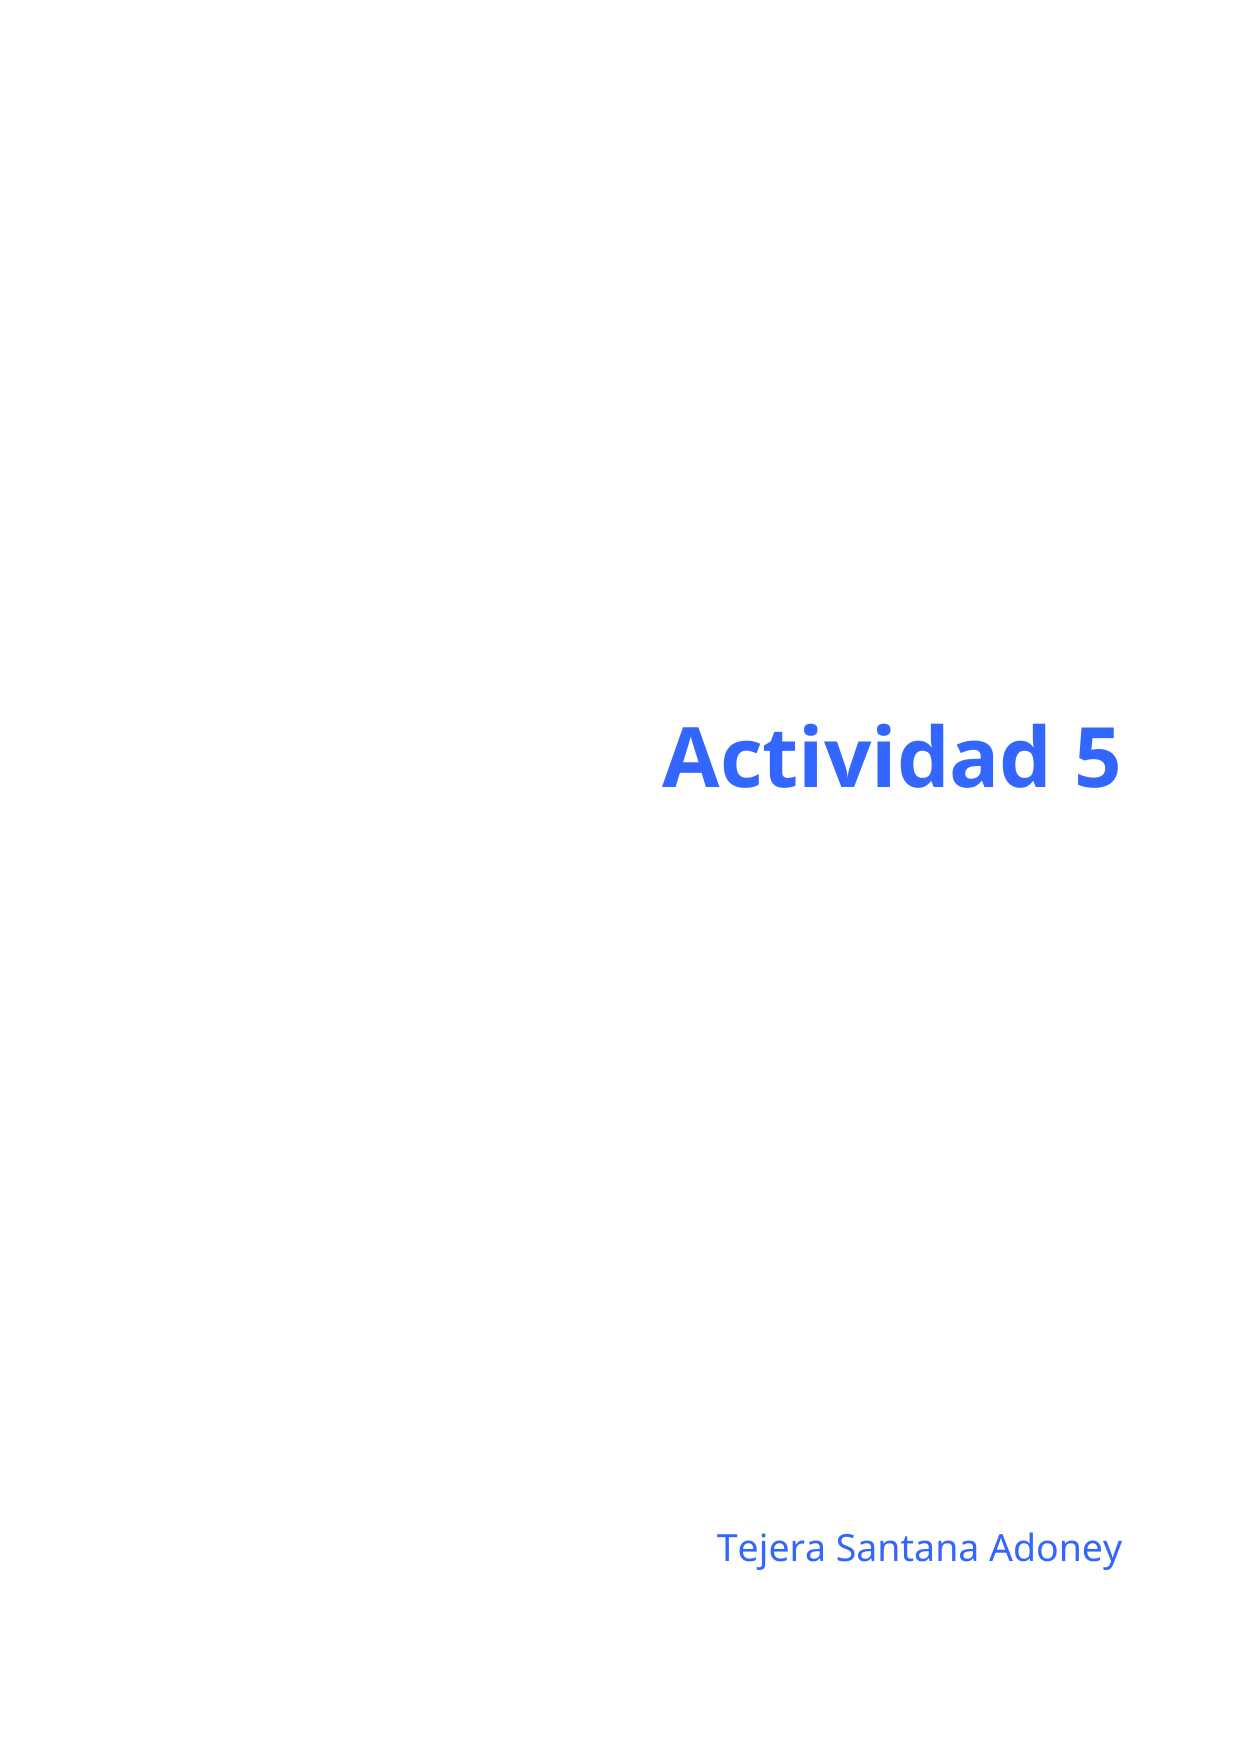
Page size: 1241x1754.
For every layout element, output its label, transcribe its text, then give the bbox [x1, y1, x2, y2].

text Actividad 5 [118, 698, 1122, 812]
text Tejera Santana Adoney [118, 1522, 1122, 1573]
